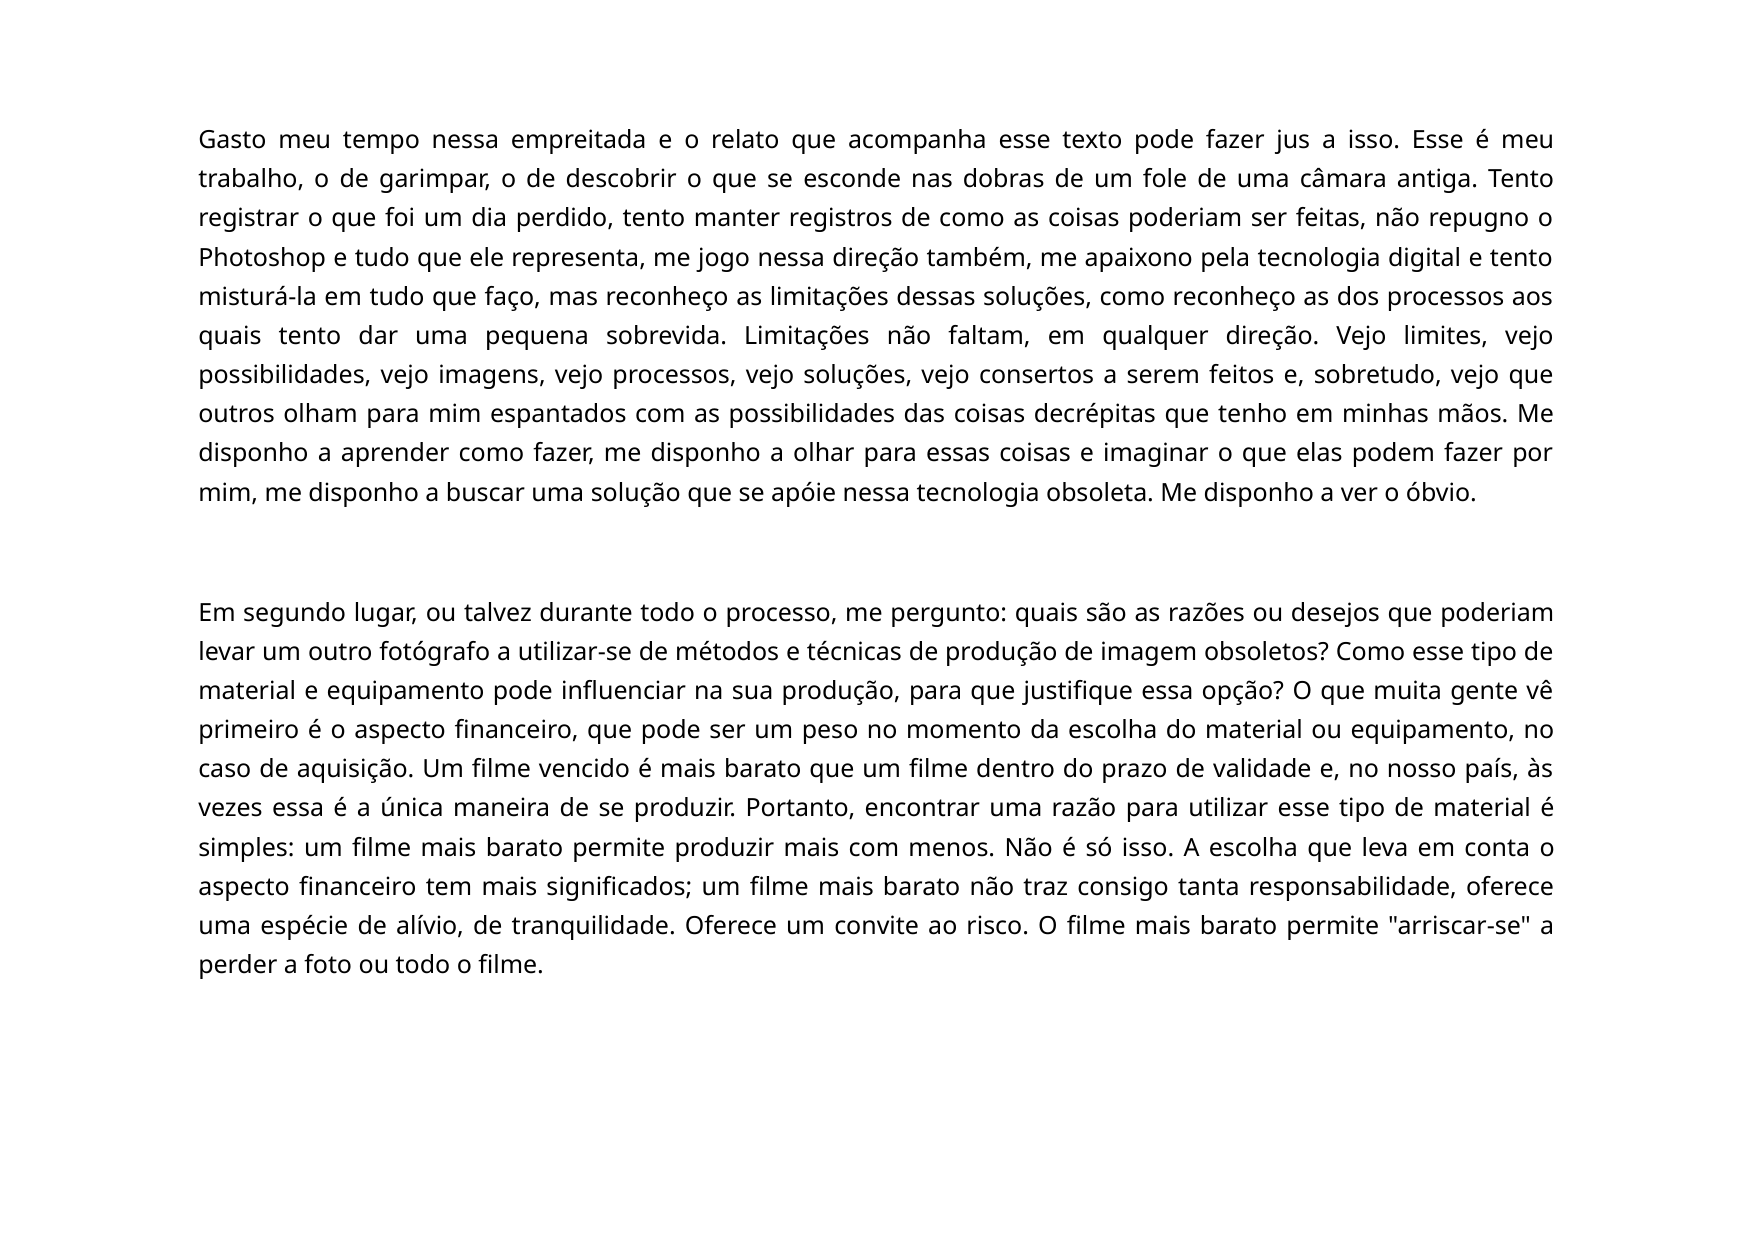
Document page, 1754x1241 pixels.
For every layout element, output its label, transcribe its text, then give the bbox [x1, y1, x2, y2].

text Em segundo lugar, ou talvez durante todo o processo, me pergunto: quais são as razões ou desejos que poderiam levar um outro fotógrafo a utilizar-se de métodos e técnicas de produção de imagem obsoletos? Como esse tipo de material e equipamento pode influenciar na sua produção, para que justifique essa opção? O que muita gente vê primeiro é o aspecto financeiro, que pode ser um peso no momento da escolha do material ou equipamento, no caso de aquisição. Um filme vencido é mais barato que um filme dentro do prazo de validade e, no nosso país, às vezes essa é a única maneira de se produzir. Portanto, encontrar uma razão para utilizar esse tipo de material é simples: um filme mais barato permite produzir mais com menos. Não é só isso. A escolha que leva em conta o aspecto financeiro tem mais significados; um filme mais barato não traz consigo tanta responsabilidade, oferece uma espécie de alívio, de tranquilidade. Oferece um convite ao risco. O filme mais barato permite "arriscar-se" a perder a foto ou todo o filme. [198, 594, 1556, 981]
text Gasto meu tempo nessa empreitada e o relato que acompanha esse texto pode fazer jus a isso. Esse é meu trabalho, o de garimpar, o de descobrir o que se esconde nas dobras de um fole de uma câmara antiga. Tento registrar o que foi um dia perdido, tento manter registros de como as coisas poderiam ser feitas, não repugno o Photoshop e tudo que ele representa, me jogo nessa direção também, me apaixono pela tecnologia digital e tento misturá-la em tudo que faço, mas reconheço as limitações dessas soluções, como reconheço as dos processos aos quais tento dar uma pequena sobrevida. Limitações não faltam, em qualquer direção. Vejo limites, vejo possibilidades, vejo imagens, vejo processos, vejo soluções, vejo consertos a serem feitos e, sobretudo, vejo que outros olham para mim espantados com as possibilidades das coisas decrépitas que tenho em minhas mãos. Me disponho a aprender como fazer, me disponho a olhar para essas coisas e imaginar o que elas podem fazer por mim, me disponho a buscar uma solução que se apóie nessa tecnologia obsoleta. Me disponho a ver o óbvio. [198, 122, 1556, 508]
